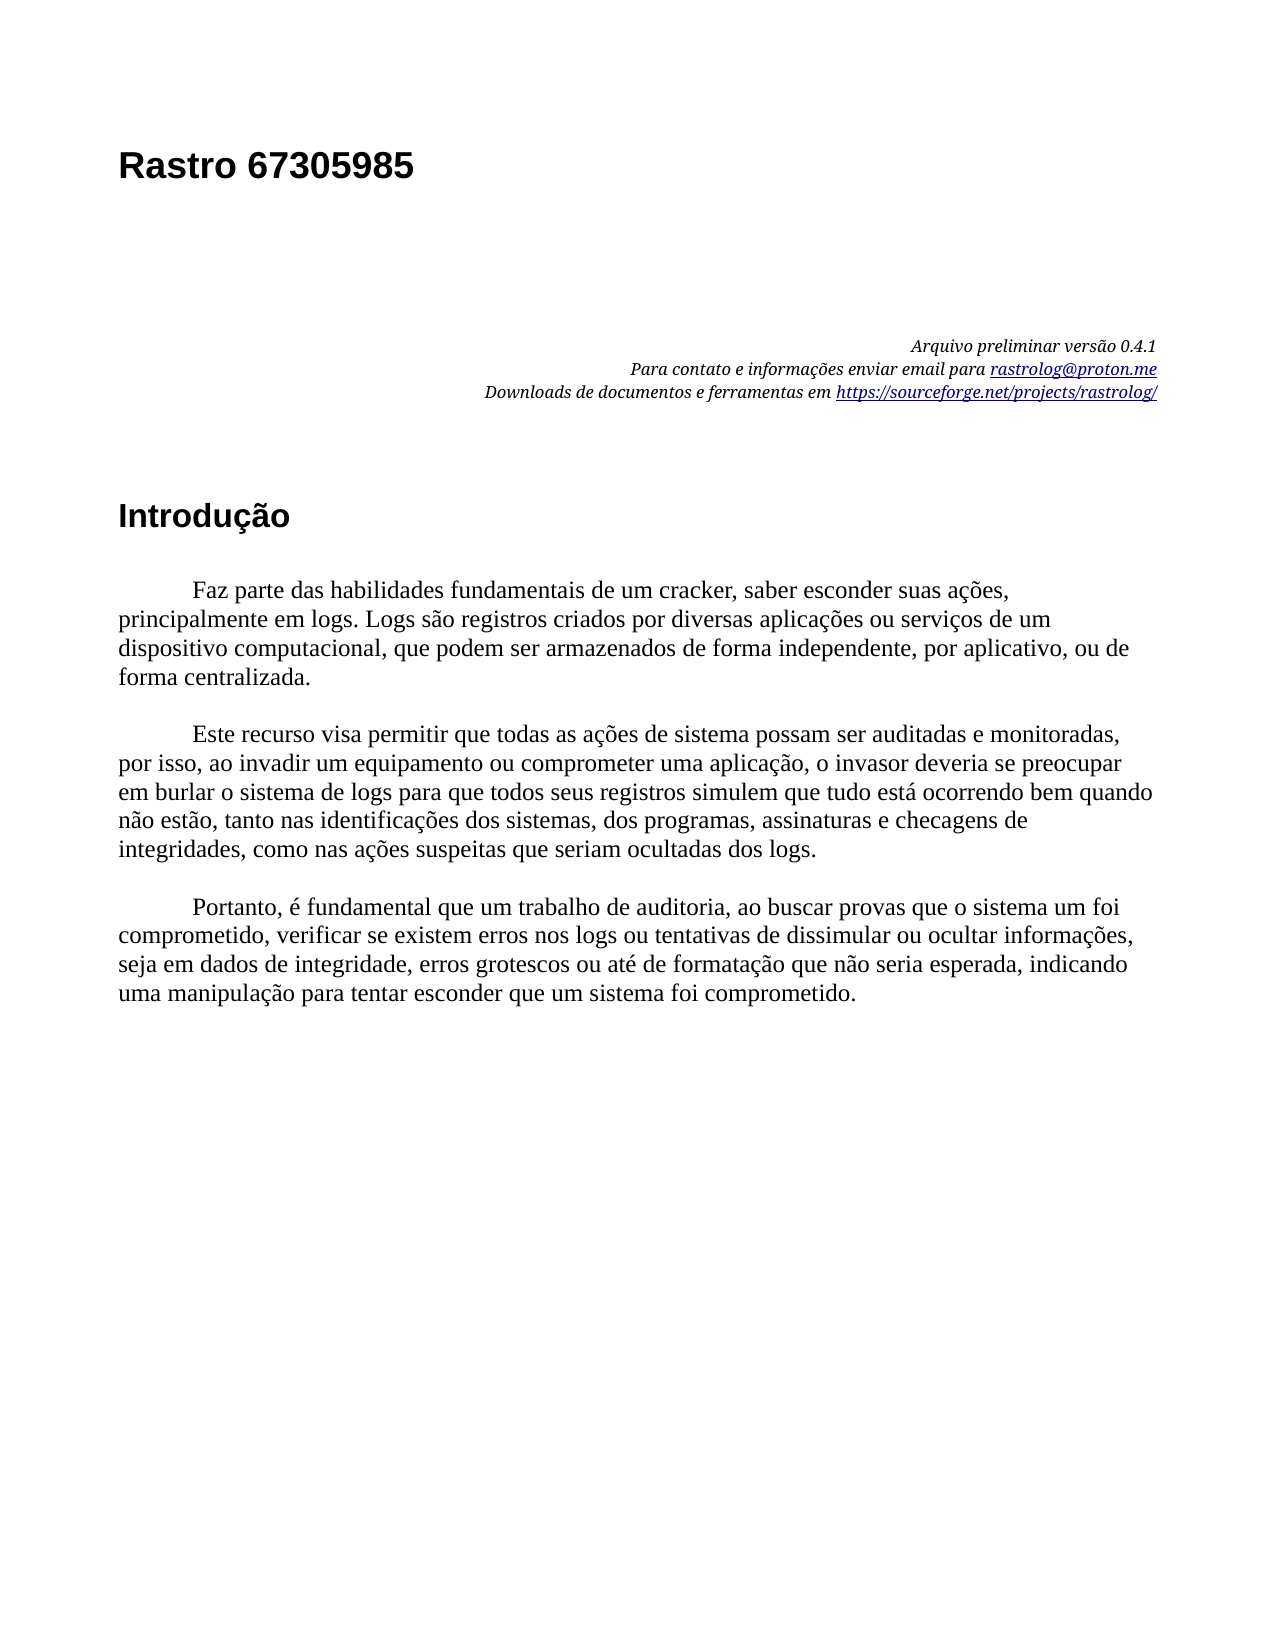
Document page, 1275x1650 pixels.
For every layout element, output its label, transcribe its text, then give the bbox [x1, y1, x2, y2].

subtitle Introdução [118, 496, 1157, 534]
text Downloads de documentos e ferramentas em https://sourceforge.net/projects/rastrolog/ [118, 380, 1157, 403]
text Faz parte das habilidades fundamentais de um cracker, saber esconder suas ações, principalmente em logs. Logs são registros criados por diversas aplicações ou serviços de um dispositivo computacional, que podem ser armazenados de forma independente, por aplicativo, ou de forma centralizada. [118, 575, 1157, 690]
text Portanto, é fundamental que um trabalho de auditoria, ao buscar provas que o sistema um foi comprometido, verificar se existem erros nos logs ou tentativas de dissimular ou ocultar informações, seja em dados de integridade, erros grotescos ou até de formatação que não seria esperada, indicando uma manipulação para tentar esconder que um sistema foi comprometido. [118, 892, 1157, 1007]
text Para contato e informações enviar email para rastrolog@proton.me [118, 358, 1157, 380]
subtitle Rastro 67305985 [118, 143, 1157, 186]
text Arquivo preliminar versão 0.4.1 [118, 335, 1157, 358]
text Este recurso visa permitir que todas as ações de sistema possam ser auditadas e monitoradas, por isso, ao invadir um equipamento ou comprometer uma aplicação, o invasor deveria se preocupar em burlar o sistema de logs para que todos seus registros simulem que tudo está ocorrendo bem quando não estão, tanto nas identificações dos sistemas, dos programas, assinaturas e checagens de integridades, como nas ações suspeitas que seriam ocultadas dos logs. [118, 719, 1157, 863]
